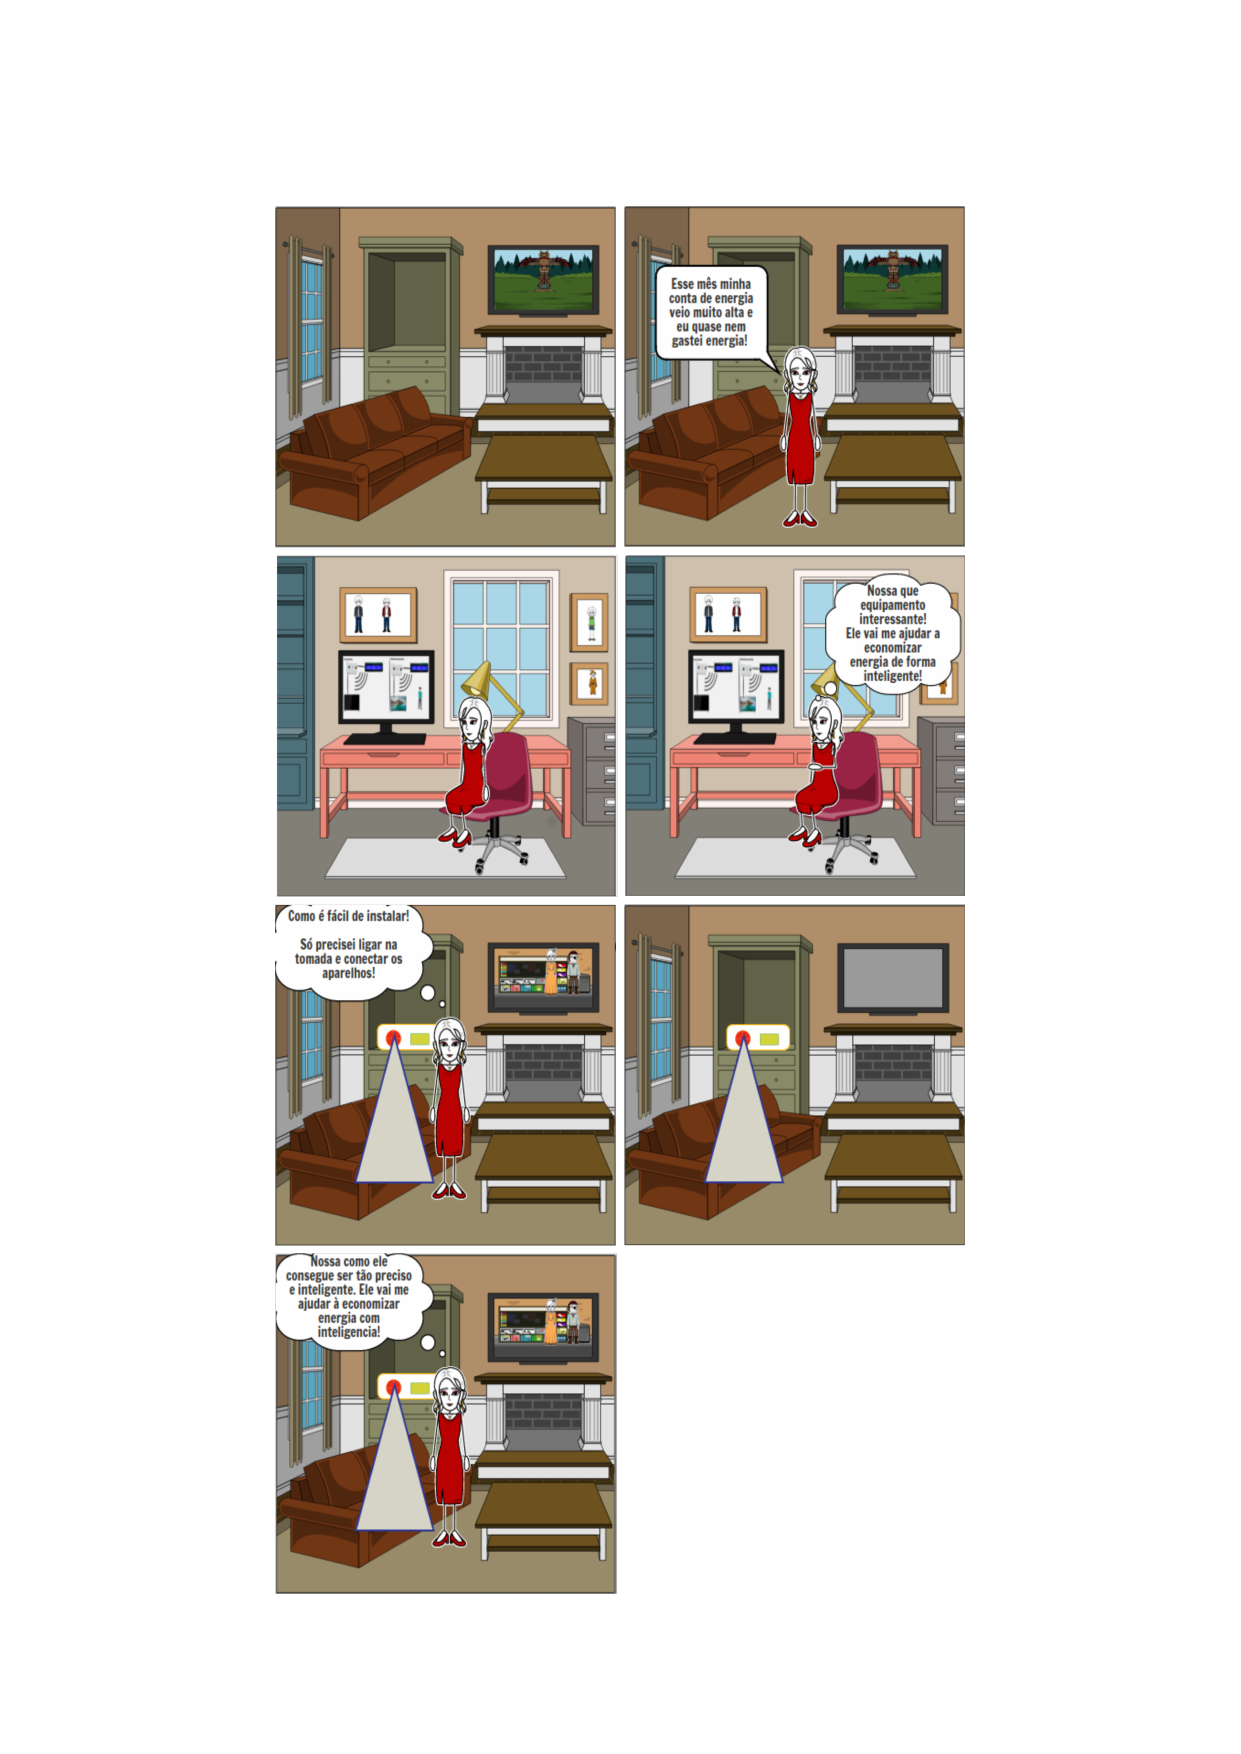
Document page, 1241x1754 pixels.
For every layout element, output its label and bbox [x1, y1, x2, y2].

picture [275, 206, 965, 1594]
